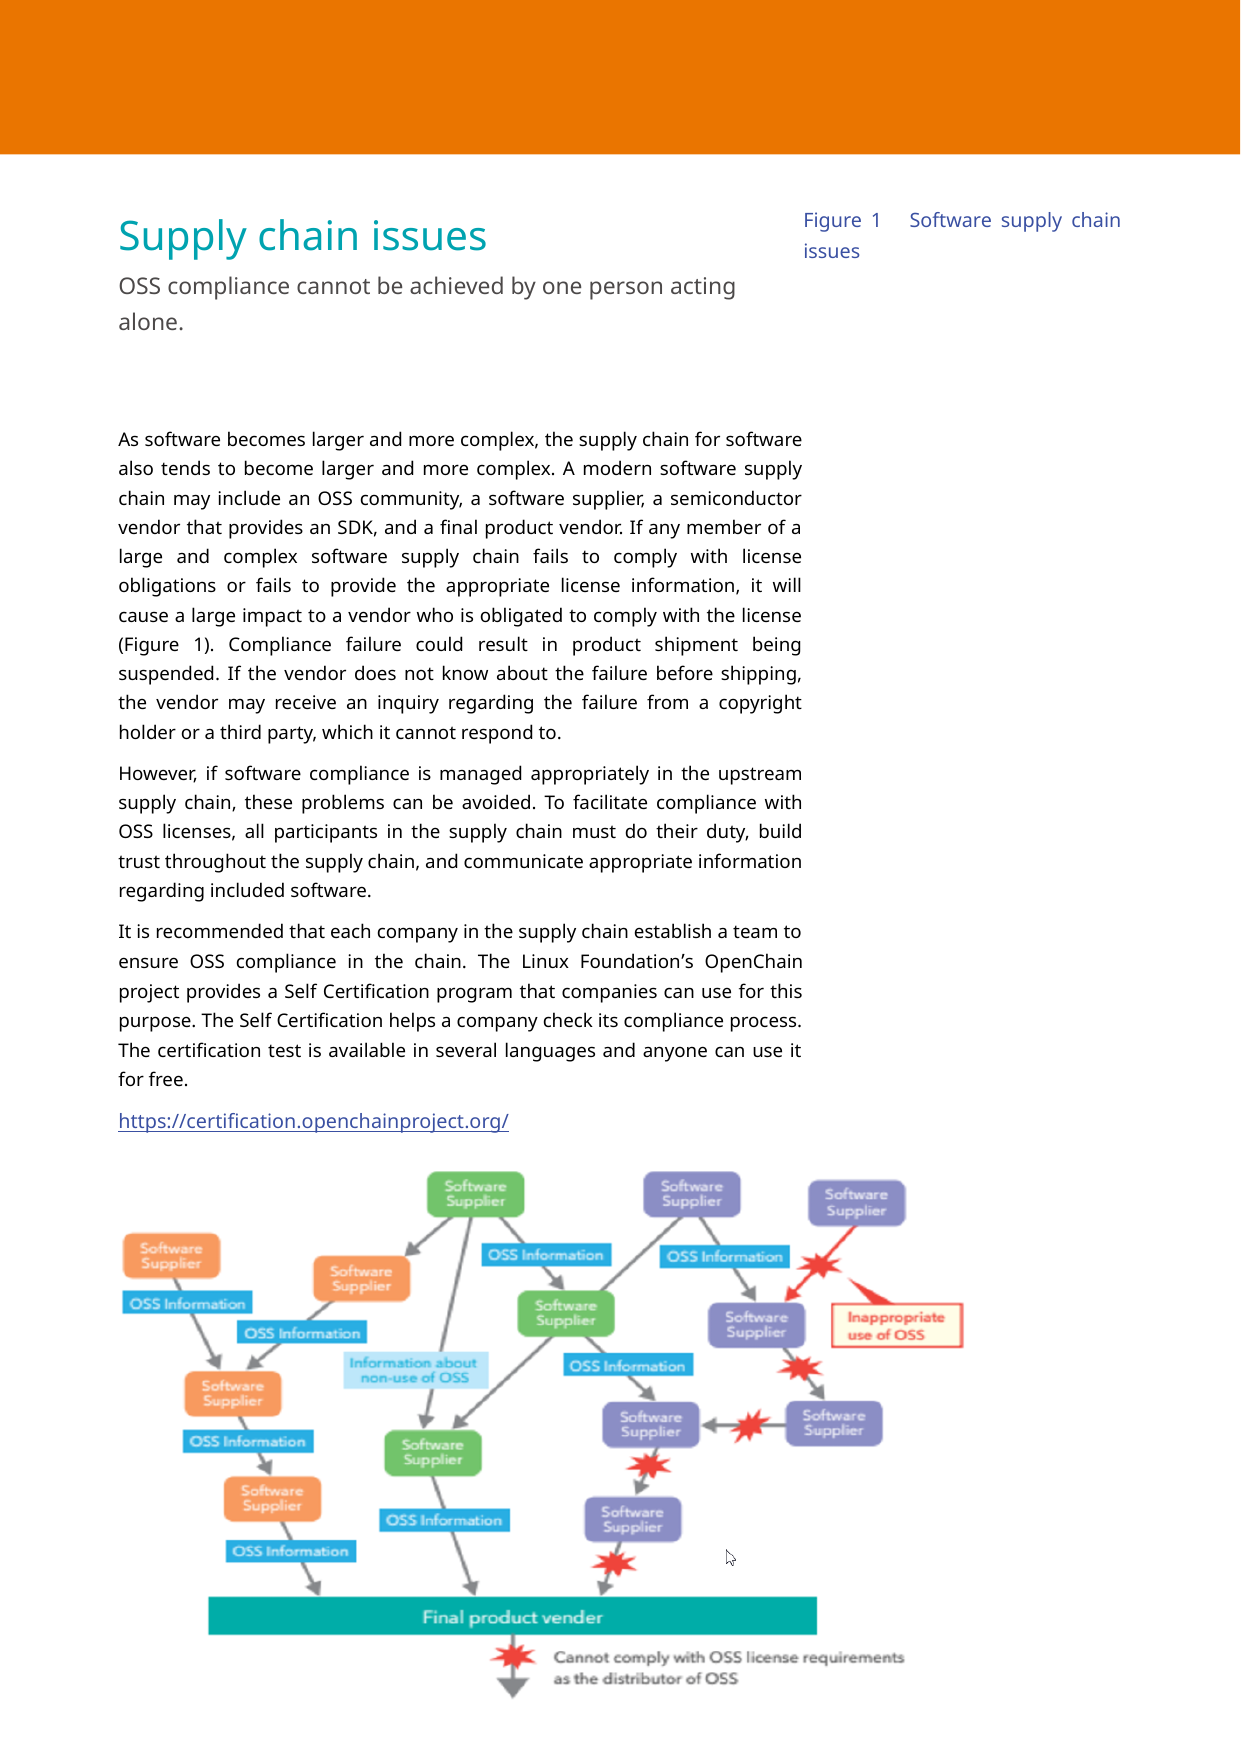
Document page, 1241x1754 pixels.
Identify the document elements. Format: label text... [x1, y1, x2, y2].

text Supply chain issues [118, 207, 803, 262]
text OSS compliance cannot be achieved by one person acting alone. [118, 270, 803, 337]
text https://certification.openchainproject.org/ [118, 1107, 803, 1134]
picture [84, 1144, 999, 1714]
text It is recommended that each company in the supply chain establish a team to ensure OSS compliance in the chain. The Linux Foundation’s OpenChain project provides a Self Certification program that companies can use for this purpose. The Self Certification helps a company check its compliance process. The certification test is available in several languages and anyone can use it for free. [118, 918, 803, 1092]
text Figure 1 Software supply chain issues [803, 207, 1122, 264]
text As software becomes larger and more complex, the supply chain for software also tends to become larger and more complex. A modern software supply chain may include an OSS community, a software supplier, a semiconductor vendor that provides an SDK, and a final product vendor. If any member of a large and complex software supply chain fails to comply with license obligations or fails to provide the appropriate license information, it will cause a large impact to a vendor who is obligated to comply with the license (Figure 1). Compliance failure could result in product shipment being suspended. If the vendor does not know about the failure before shipping, the vendor may receive an inquiry regarding the failure from a copyright holder or a third party, which it cannot respond to. [118, 426, 803, 744]
text However, if software compliance is managed appropriately in the upstream supply chain, these problems can be avoided. To facilitate compliance with OSS licenses, all participants in the supply chain must do their duty, build trust throughout the supply chain, and communicate appropriate information regarding included software. [118, 760, 803, 903]
